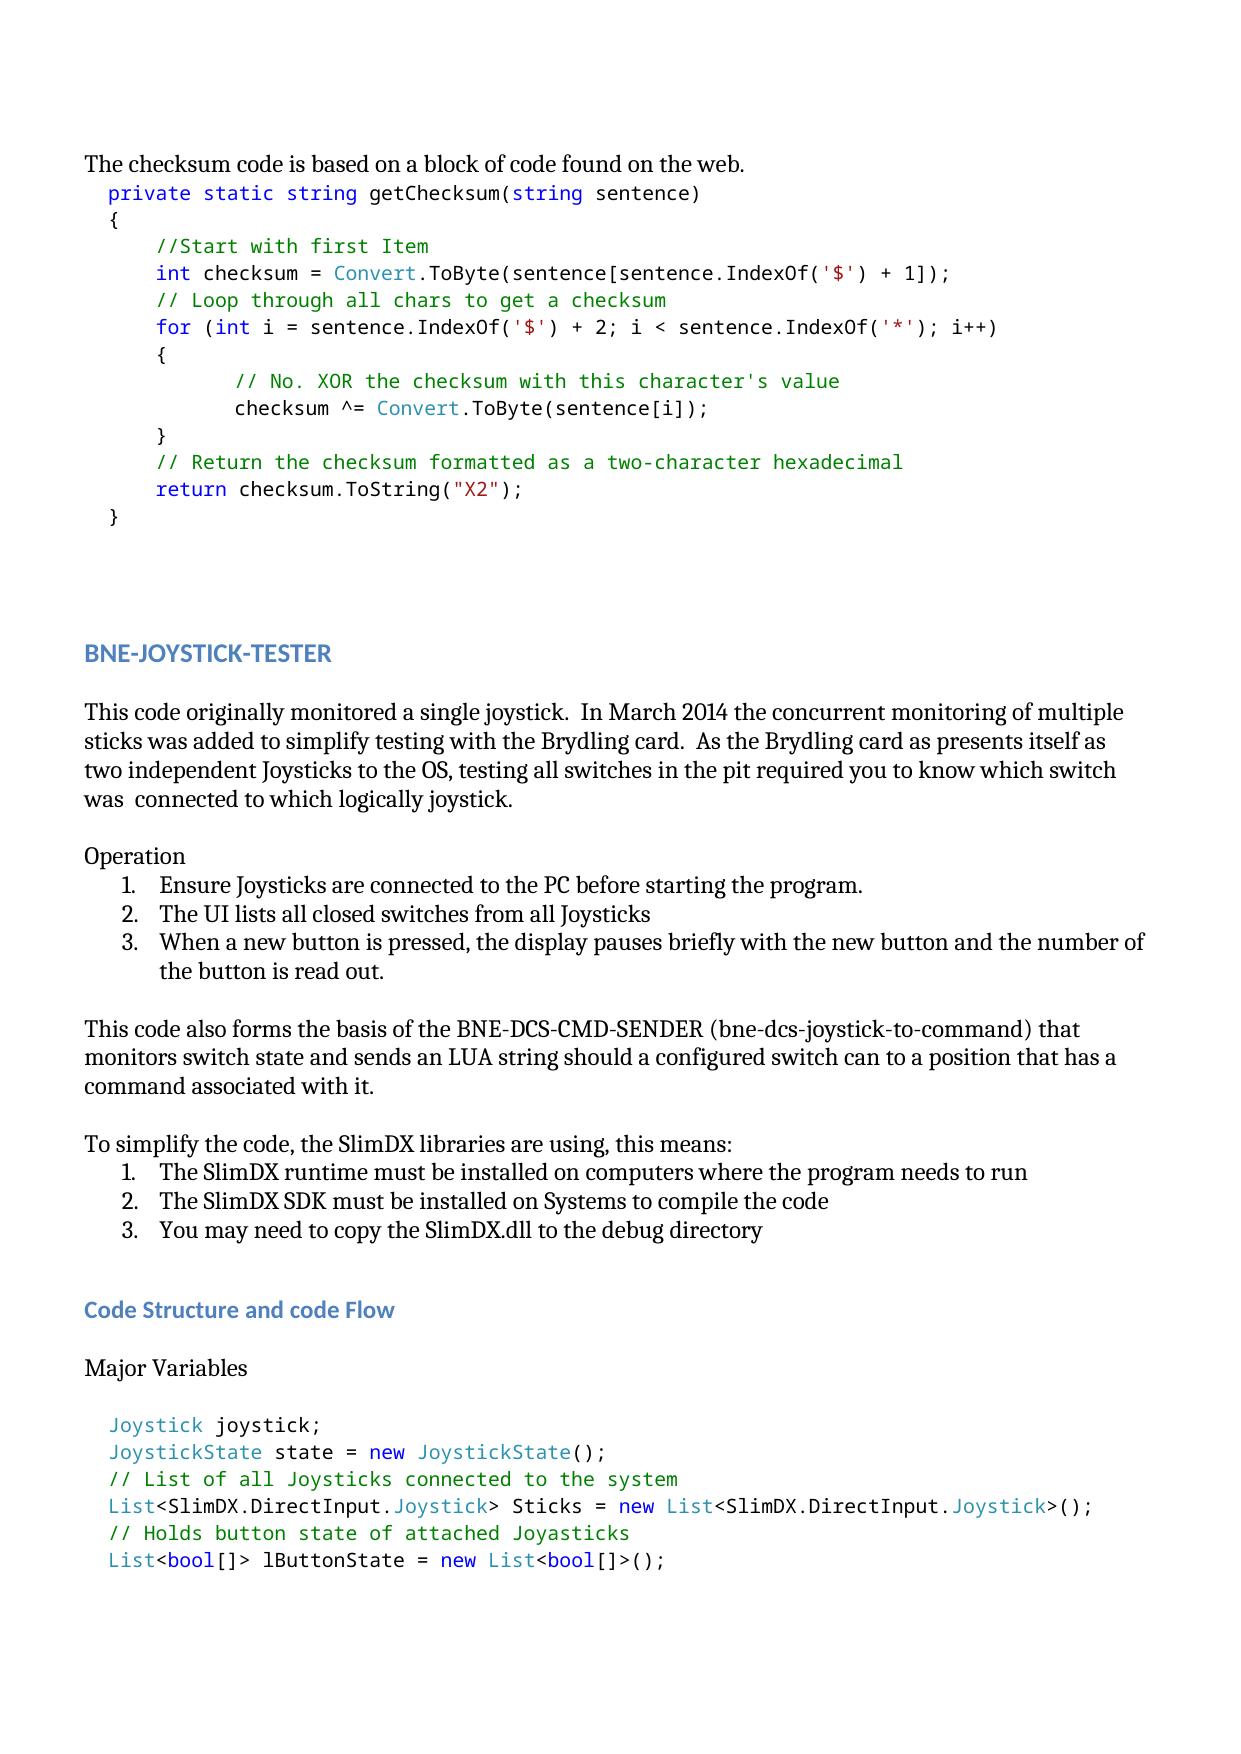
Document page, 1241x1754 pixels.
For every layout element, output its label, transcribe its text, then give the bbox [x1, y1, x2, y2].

text return checksum.ToString("X2"); [84, 476, 1148, 502]
text The checksum code is based on a block of code found on the web. [84, 150, 1148, 179]
text // Holds button state of attached Joyasticks [84, 1519, 1240, 1546]
text { [84, 341, 1148, 368]
text Operation [84, 842, 1148, 871]
text JoystickState state = new JoystickState(); [84, 1438, 1240, 1465]
text Joystick joystick; [84, 1411, 1240, 1438]
list The SlimDX SDK must be installed on Systems to compile the code [122, 1187, 1148, 1216]
list Ensure Joysticks are connected to the PC before starting the program. [122, 871, 1148, 899]
text int checksum = Convert.ToByte(sentence[sentence.IndexOf('$') + 1]); [84, 260, 1148, 287]
text } [84, 502, 1148, 529]
text List<bool[]> lButtonState = new List<bool[]>(); [84, 1546, 1240, 1573]
text private static string getChecksum(string sentence) [84, 179, 1148, 206]
text //Start with first Item [84, 233, 1148, 260]
text // Return the checksum formatted as a two-character hexadecimal [84, 448, 1148, 476]
text This code also forms the basis of the BNE-DCS-CMD-SENDER (bne-dcs-joystick-to-command) that monitors switch state and sends an LUA string should a configured switch can to a position that has a command associated with it. [84, 1014, 1148, 1101]
text List<SlimDX.DirectInput.Joystick> Sticks = new List<SlimDX.DirectInput.Joystick>(); [84, 1492, 1240, 1519]
list You may need to copy the SlimDX.dll to the debug directory [122, 1216, 1148, 1244]
text This code originally monitored a single joystick. In March 2014 the concurrent monitoring of multiple sticks was added to simplify testing with the Brydling card. As the Brydling card as presents itself as two independent Joysticks to the OS, testing all switches in the pit required you to know which switch was connected to which logically joystick. [84, 698, 1148, 813]
text { [84, 206, 1148, 233]
text checksum ^= Convert.ToByte(sentence[i]); [84, 394, 1148, 422]
list When a new button is pressed, the display pauses briefly with the new button and the number of the button is read out. [122, 928, 1148, 986]
list The UI lists all closed switches from all Joysticks [122, 899, 1148, 928]
text // No. XOR the checksum with this character's value [84, 368, 1148, 394]
text } [84, 422, 1148, 448]
text // Loop through all chars to get a checksum [84, 287, 1148, 314]
text Major Variables [84, 1353, 1148, 1382]
subtitle Code Structure and code Flow [84, 1294, 1148, 1325]
text To simplify the code, the SlimDX libraries are using, this means: [84, 1129, 1148, 1158]
text // List of all Joysticks connected to the system [84, 1465, 1240, 1492]
text for (int i = sentence.IndexOf('$') + 2; i < sentence.IndexOf('*'); i++) [84, 314, 1148, 341]
list The SlimDX runtime must be installed on computers where the program needs to run [122, 1158, 1148, 1187]
subtitle BNE-JOYSTICK-TESTER [84, 637, 1148, 669]
